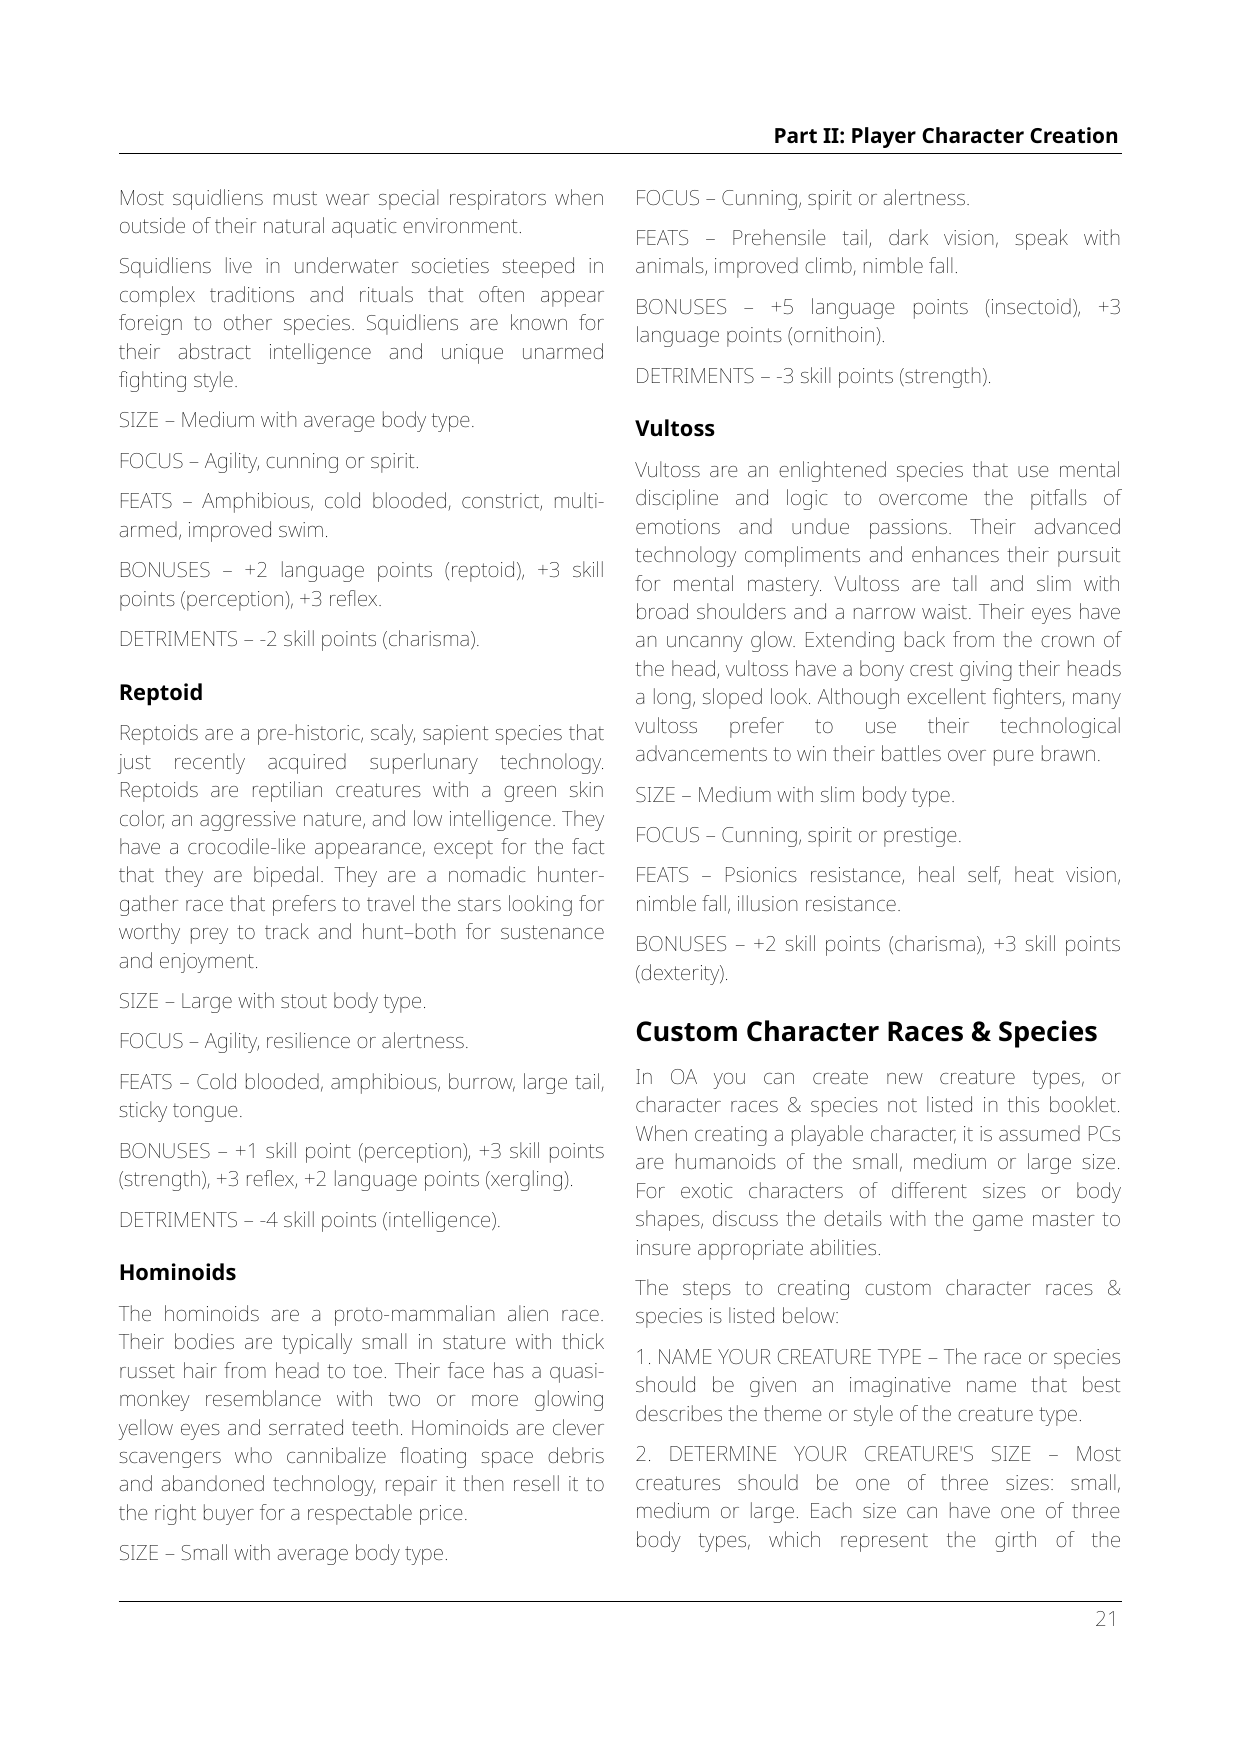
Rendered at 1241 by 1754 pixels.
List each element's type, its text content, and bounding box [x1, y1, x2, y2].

text FOCUS – Agility, resilience or alertness. [118, 1027, 605, 1055]
text Most squidliens must wear special respirators when outside of their natural aquatic environment. [118, 183, 605, 239]
text 2. DETERMINE YOUR CREATURE'S SIZE – Most creatures should be one of three sizes: small, medium or large. Each size can have one of three body types, which represent the girth of the character: slim, average or stout. See page 21 for details on character sizes. [635, 1439, 1122, 1553]
text BONUSES – +5 language points (insectoid), +3 language points (ornithoin). [635, 292, 1122, 349]
text Vultoss [635, 413, 1122, 443]
text Vultoss are an enlightened species that use mental discipline and logic to overcome the pitfalls of emotions and undue passions. Their advanced technology compliments and enhances their pursuit for mental mastery. Vultoss are tall and slim with broad shoulders and a narrow waist. Their eyes have an uncanny glow. Extending back from the crown of the head, vultoss have a bony crest giving their heads a long, sloped look. Although excellent fighters, many vultoss prefer to use their technological advancements to win their battles over pure brawn. [635, 455, 1122, 768]
text FEATS – Amphibious, cold blooded, constrict, multi-armed, improved swim. [118, 486, 605, 543]
text FEATS – Cold blooded, amphibious, burrow, large tail, sticky tongue. [118, 1067, 605, 1124]
text SIZE – Medium with slim body type. [635, 780, 1122, 808]
text FEATS – Prehensile tail, dark vision, speak with animals, improved climb, nimble fall. [635, 223, 1122, 280]
text SIZE – Small with average body type. [118, 1538, 605, 1567]
text FOCUS – Agility, cunning or spirit. [118, 446, 605, 474]
text BONUSES – +2 language points (reptoid), +3 skill points (perception), +3 reflex. [118, 555, 605, 612]
text FOCUS – Cunning, spirit or alertness. [635, 183, 1122, 211]
text Reptoids are a pre-historic, scaly, sapient species that just recently acquired superlunary technology. Reptoids are reptilian creatures with a green skin color, an aggressive nature, and low intelligence. They have a crocodile-like appearance, except for the fact that they are bipedal. They are a nomadic hunter-gather race that prefers to travel the stars looking for worthy prey to track and hunt–both for sustenance and enjoyment. [118, 718, 605, 974]
text FOCUS – Cunning, spirit or prestige. [635, 820, 1122, 848]
text In OA you can create new creature types, or character races & species not listed in this booklet. When creating a playable character, it is assumed PCs are humanoids of the small, medium or large size. For exotic characters of different sizes or body shapes, discuss the details with the game master to insure appropriate abilities. [635, 1062, 1122, 1261]
text The hominoids are a proto-mammalian alien race. Their bodies are typically small in stature with thick russet hair from head to toe. Their face has a quasi-monkey resemblance with two or more glowing yellow eyes and serrated teeth. Hominoids are clever scavengers who cannibalize floating space debris and abandoned technology, repair it then resell it to the right buyer for a respectable price. [118, 1299, 605, 1526]
text DETRIMENTS – -3 skill points (strength). [635, 361, 1122, 389]
text Squidliens live in underwater societies steeped in complex traditions and rituals that often appear foreign to other species. Squidliens are known for their abstract intelligence and unique unarmed fighting style. [118, 251, 605, 394]
text FEATS – Psionics resistance, heal self, heat vision, nimble fall, illusion resistance. [635, 861, 1122, 917]
text 1. NAME YOUR CREATURE TYPE – The race or species should be given an imaginative name that best describes the theme or style of the creature type. [635, 1342, 1122, 1427]
text DETRIMENTS – -2 skill points (charisma). [118, 624, 605, 653]
text BONUSES – +1 skill point (perception), +3 skill points (strength), +3 reflex, +2 language points (xergling). [118, 1136, 605, 1193]
text DETRIMENTS – -4 skill points (intelligence). [118, 1205, 605, 1233]
text Hominoids [118, 1257, 605, 1287]
text The steps to creating custom character races & species is listed below: [635, 1273, 1122, 1330]
text BONUSES – +2 skill points (charisma), +3 skill points (dexterity). [635, 929, 1122, 986]
subtitle Custom Character Races & Species [635, 1013, 1122, 1050]
text Reptoid [118, 677, 605, 706]
text SIZE – Medium with average body type. [118, 406, 605, 434]
text SIZE – Large with stout body type. [118, 986, 605, 1015]
